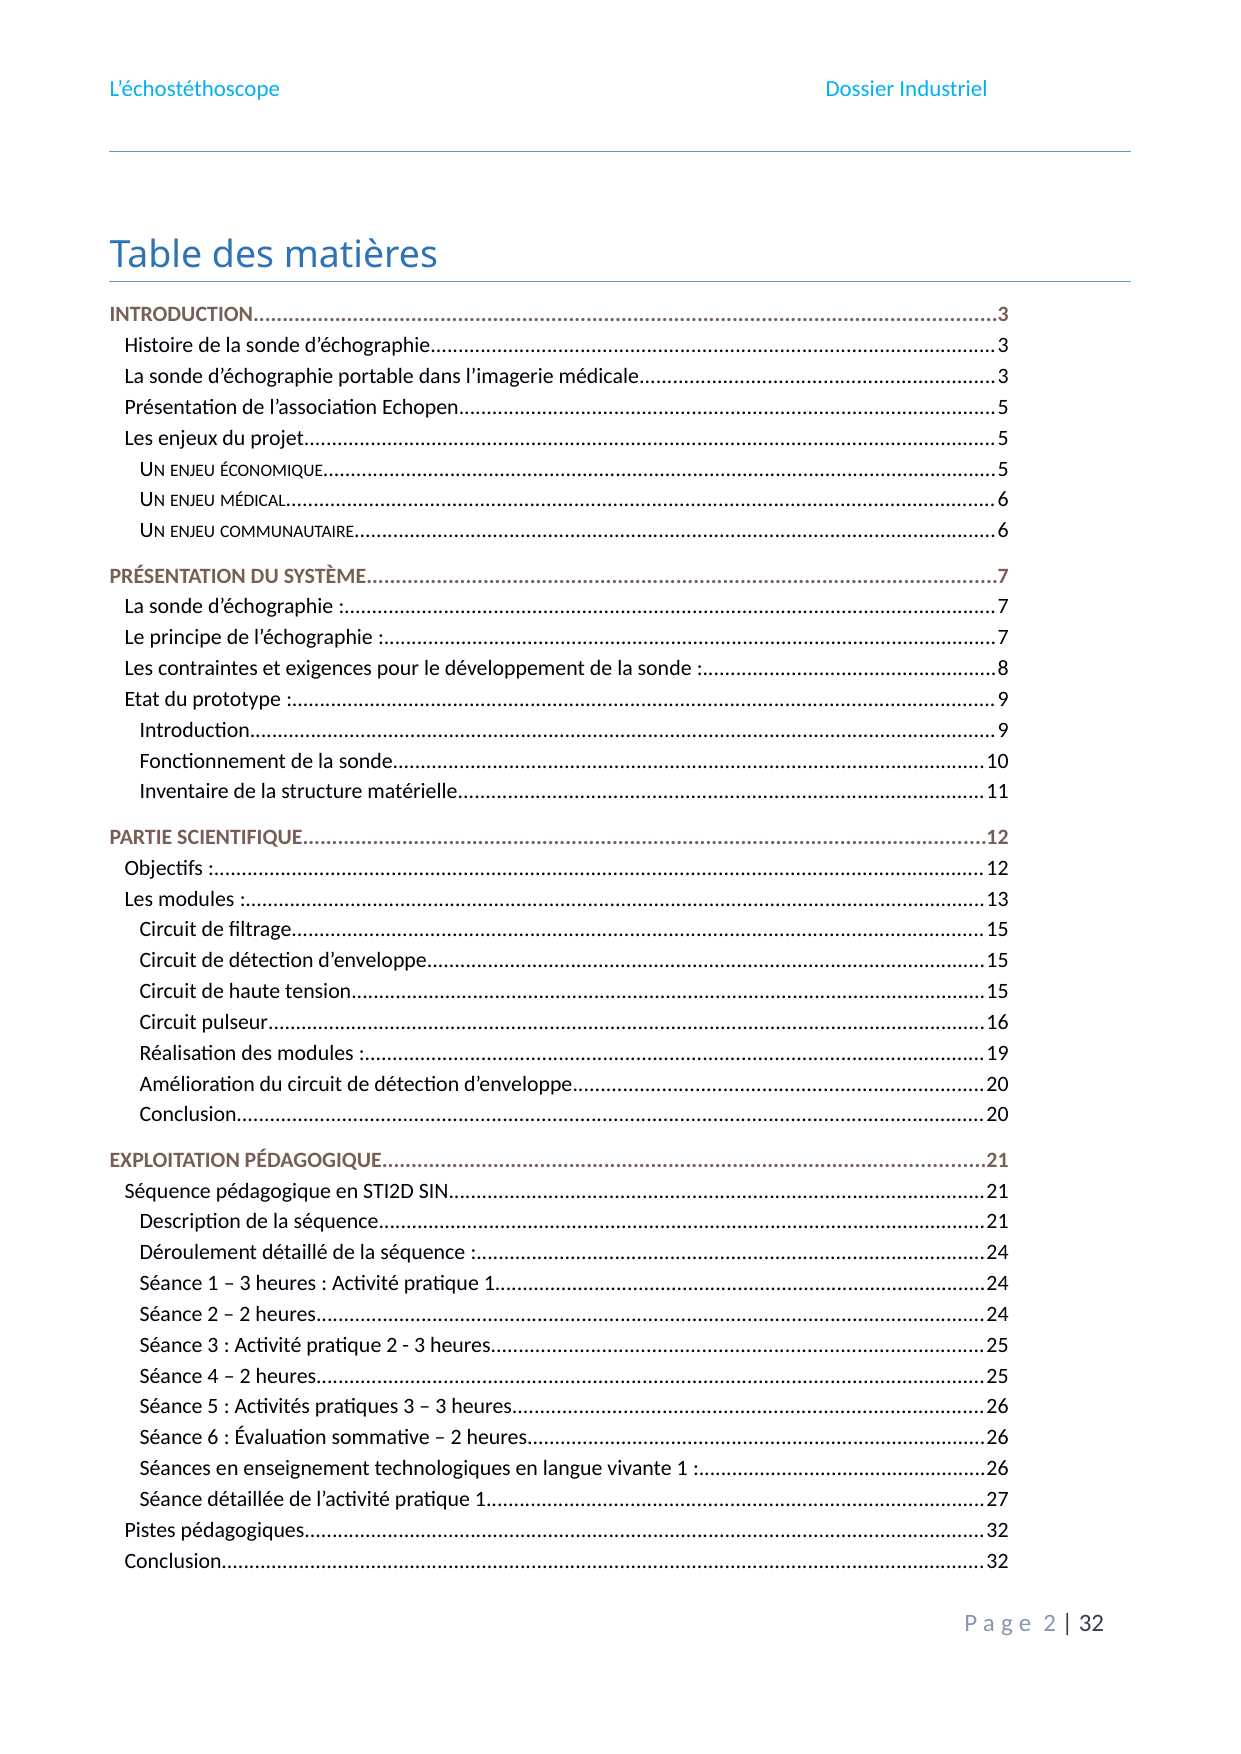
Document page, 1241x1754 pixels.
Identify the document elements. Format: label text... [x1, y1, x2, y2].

text Les modules : 13 [124, 885, 1131, 911]
text Conclusion 32 [124, 1547, 1131, 1573]
text Circuit pulseur 16 [139, 1008, 1131, 1035]
text La sonde d’échographie : 7 [124, 593, 1131, 619]
text Histoire de la sonde d’échographie 3 [124, 331, 1131, 358]
text Les contraintes et exigences pour le développement de la sonde : 8 [124, 654, 1131, 681]
text Réalisation des modules : 19 [139, 1039, 1131, 1066]
subtitle Table des matières [109, 228, 1131, 281]
text Fonctionnement de la sonde 10 [139, 747, 1131, 773]
text Séance détaillée de l’activité pratique 1 27 [139, 1485, 1131, 1512]
text Conclusion 20 [139, 1101, 1131, 1127]
text Circuit de détection d’enveloppe 15 [139, 946, 1131, 973]
text Circuit de haute tension 15 [139, 977, 1131, 1004]
text Etat du prototype : 9 [124, 685, 1131, 712]
text Séance 6 : Évaluation sommative – 2 heures 26 [139, 1423, 1131, 1450]
text Séquence pédagogique en STI2D SIN 21 [124, 1177, 1131, 1203]
text Présentation de l’association Echopen 5 [124, 393, 1131, 420]
text Amélioration du circuit de détection d’enveloppe 20 [139, 1070, 1131, 1096]
text Les enjeux du projet 5 [124, 424, 1131, 451]
text Déroulement détaillé de la séquence : 24 [139, 1238, 1131, 1265]
text Objectifs : 12 [124, 854, 1131, 881]
text Séance 4 – 2 heures 25 [139, 1362, 1131, 1388]
text Un enjeu médical 6 [139, 486, 1131, 512]
text Inventaire de la structure matérielle 11 [139, 778, 1131, 804]
text Exploitation pédagogique 21 [109, 1146, 1131, 1173]
text Séance 2 – 2 heures 24 [139, 1300, 1131, 1327]
text Un enjeu communautaire 6 [139, 516, 1131, 543]
text Séances en enseignement technologiques en langue vivante 1 : 26 [139, 1454, 1131, 1481]
text Introduction 3 [109, 301, 1131, 327]
text Un enjeu économique 5 [139, 455, 1131, 481]
text Pistes pédagogiques 32 [124, 1516, 1131, 1543]
text Introduction 9 [139, 716, 1131, 743]
text Séance 3 : Activité pratique 2 - 3 heures 25 [139, 1331, 1131, 1358]
text Séance 1 – 3 heures : Activité pratique 1 24 [139, 1269, 1131, 1296]
text Description de la séquence 21 [139, 1208, 1131, 1234]
text Séance 5 : Activités pratiques 3 – 3 heures 26 [139, 1393, 1131, 1419]
text La sonde d’échographie portable dans l’imagerie médicale 3 [124, 362, 1131, 389]
text Partie scientifique 12 [109, 823, 1131, 850]
text Présentation du système 7 [109, 562, 1131, 588]
text Circuit de filtrage 15 [139, 916, 1131, 942]
text Le principe de l’échographie : 7 [124, 623, 1131, 650]
